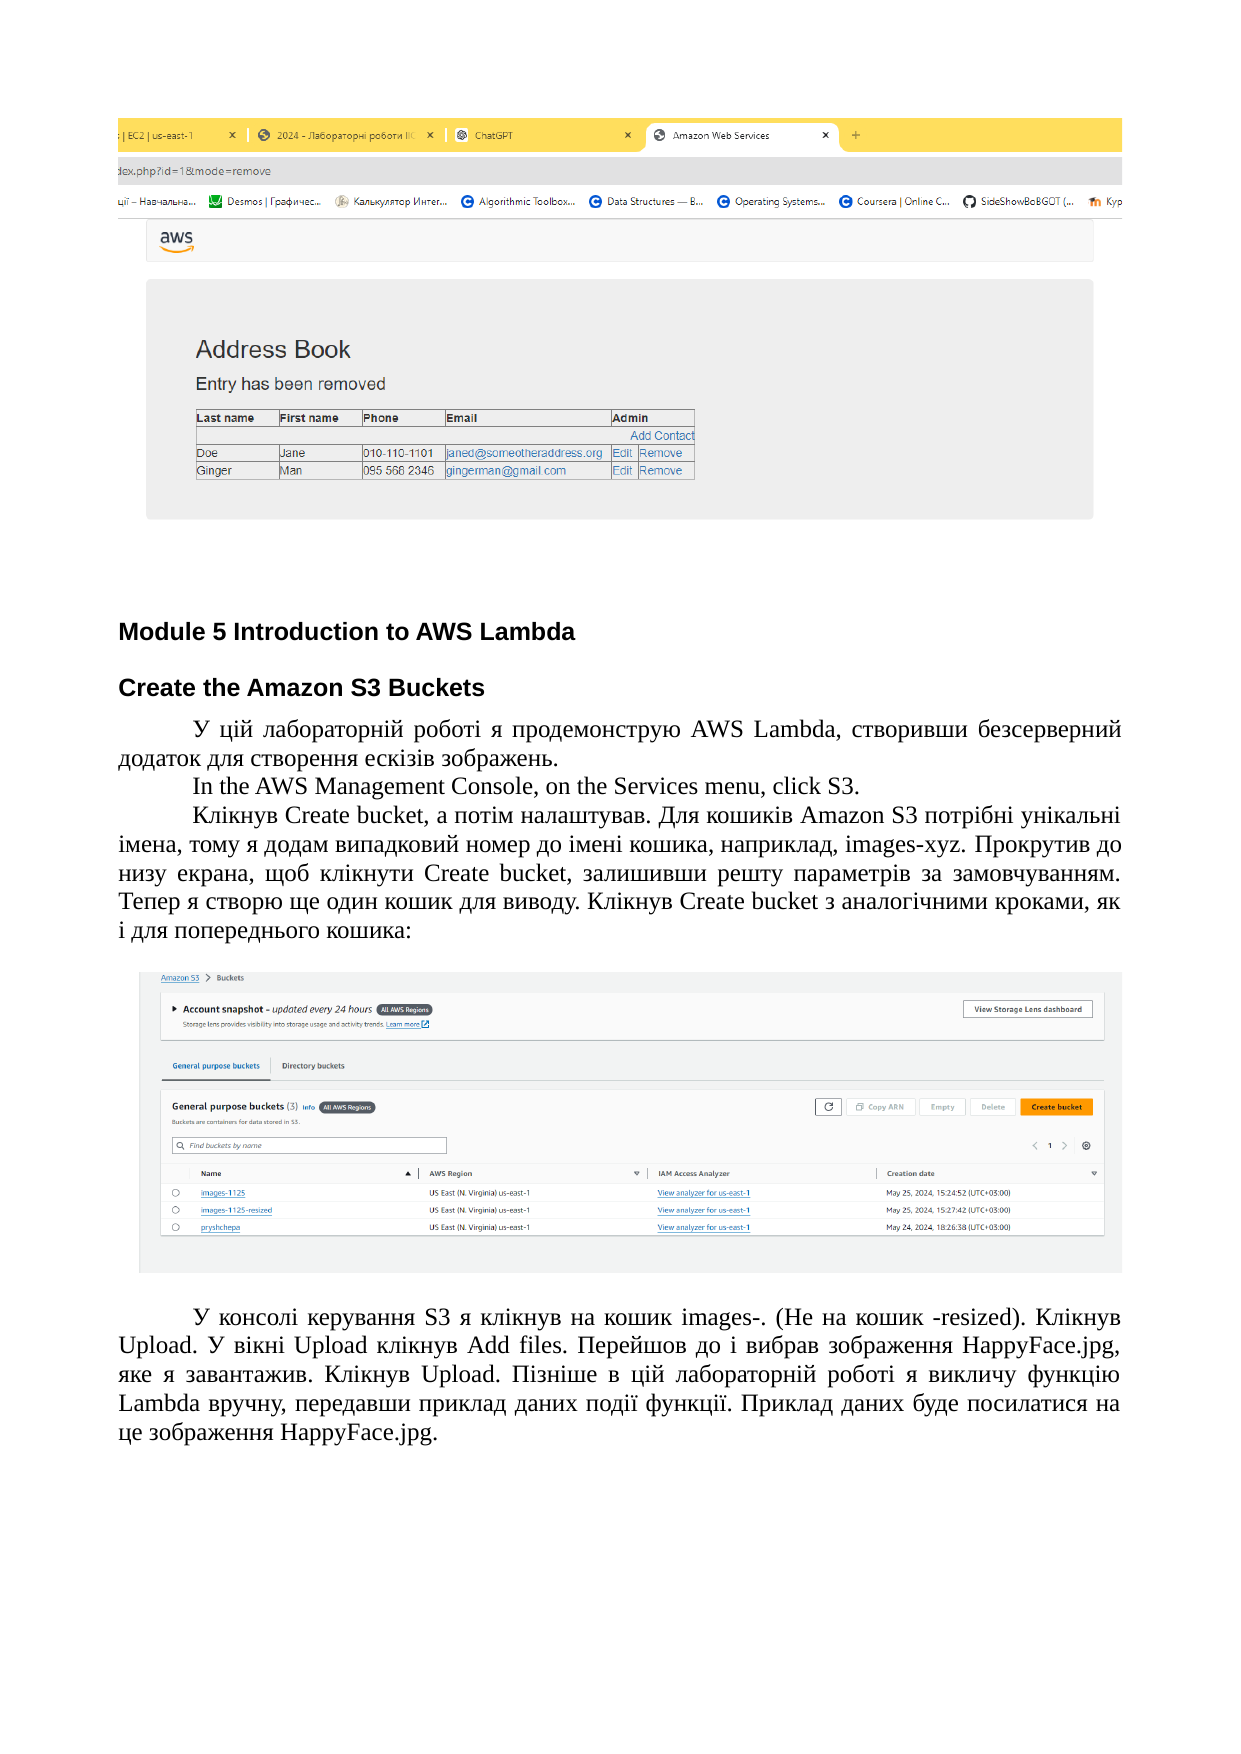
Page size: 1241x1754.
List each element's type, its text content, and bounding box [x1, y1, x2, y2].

text Клікнув Create bucket, а потім налаштував. Для кошиків Amazon S3 потрібні унікальні імена, тому я додам випадковий номер до імені кошика, наприклад, images-xyz. Прокрутив до низу екрана, щоб клікнути Create bucket, залишивши решту параметрів за замовчуванням. Тепер я створю ще один кошик для виводу. Клікнув Create bucket з аналогічними кроками, як і для попереднього кошика: [118, 800, 1122, 944]
picture [118, 118, 1123, 564]
subtitle Create the Amazon S3 Buckets [118, 673, 1122, 701]
text У цій лабораторній роботі я продемонструю AWS Lambda, створивши безсерверний додаток для створення ескізів зображень. [118, 714, 1122, 771]
subtitle Module 5 Introduction to AWS Lambda [118, 617, 1122, 646]
picture [118, 972, 1123, 1273]
text У консолі керування S3 я клікнув на кошик images-. (Не на кошик -resized). Клікнув Upload. У вікні Upload клікнув Add files. Перейшов до і вибрав зображення HappyFace.jpg, яке я завантажив. Клікнув Upload. Пізніше в цій лабораторній роботі я викличу функцію Lambda вручну, передавши приклад даних події функції. Приклад даних буде посилатися на це зображення HappyFace.jpg. [118, 1302, 1122, 1445]
text In the AWS Management Console, on the Services menu, click S3. [118, 771, 1122, 800]
